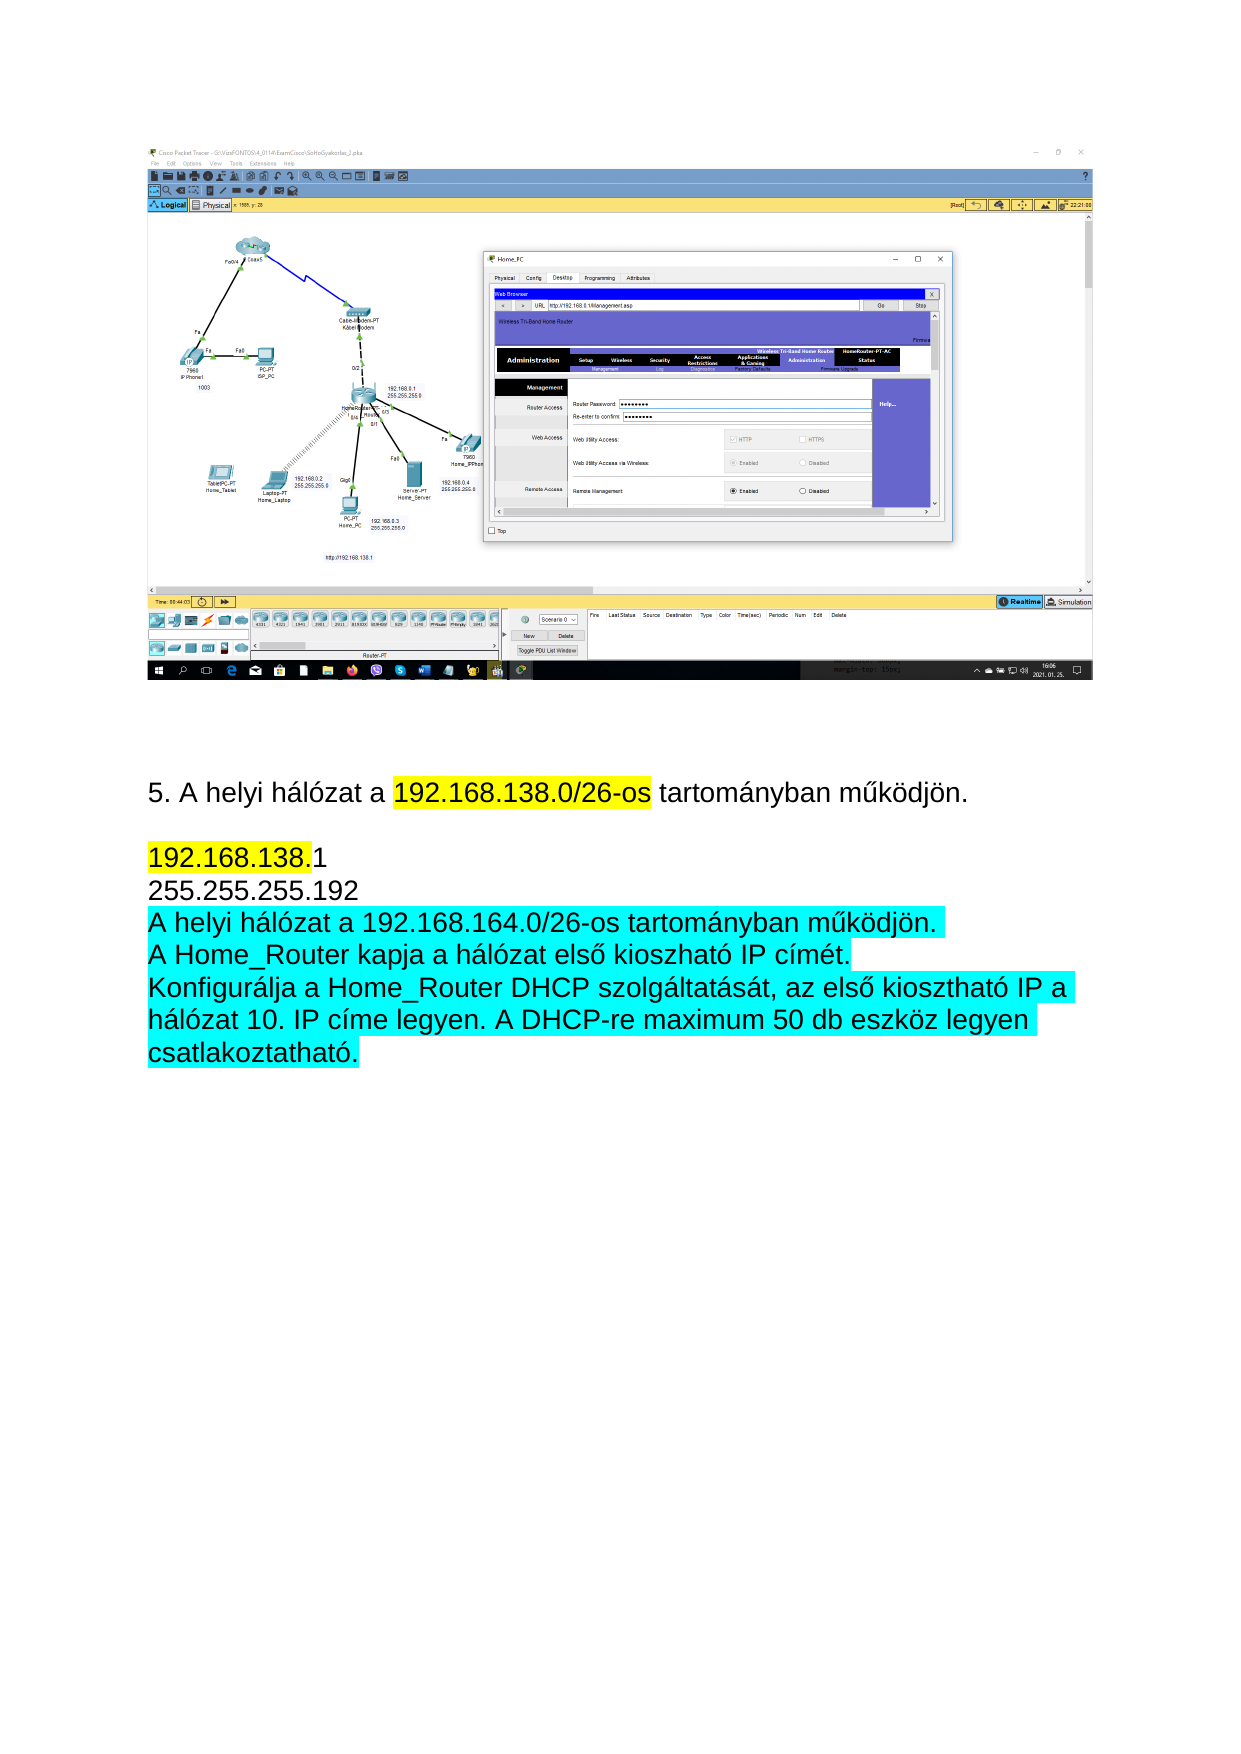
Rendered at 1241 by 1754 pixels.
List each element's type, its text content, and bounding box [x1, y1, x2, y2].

text 192.168.138.1 [148, 841, 1093, 873]
text 5. A helyi hálózat a 192.168.138.0/26-os tartományban működjön. [148, 776, 1093, 809]
text 255.255.255.192 [148, 873, 1093, 906]
text A Home_Router kapja a hálózat első kioszható IP címét. [148, 938, 1093, 971]
text A helyi hálózat a 192.168.164.0/26-os tartományban működjön. [148, 906, 1093, 938]
text Konfigurálja a Home_Router DHCP szolgáltatását, az első kiosztható IP a hálózat 10. IP címe legyen. A DHCP-re maximum 50 db eszköz legyen csatlakoztatható. [148, 971, 1093, 1068]
